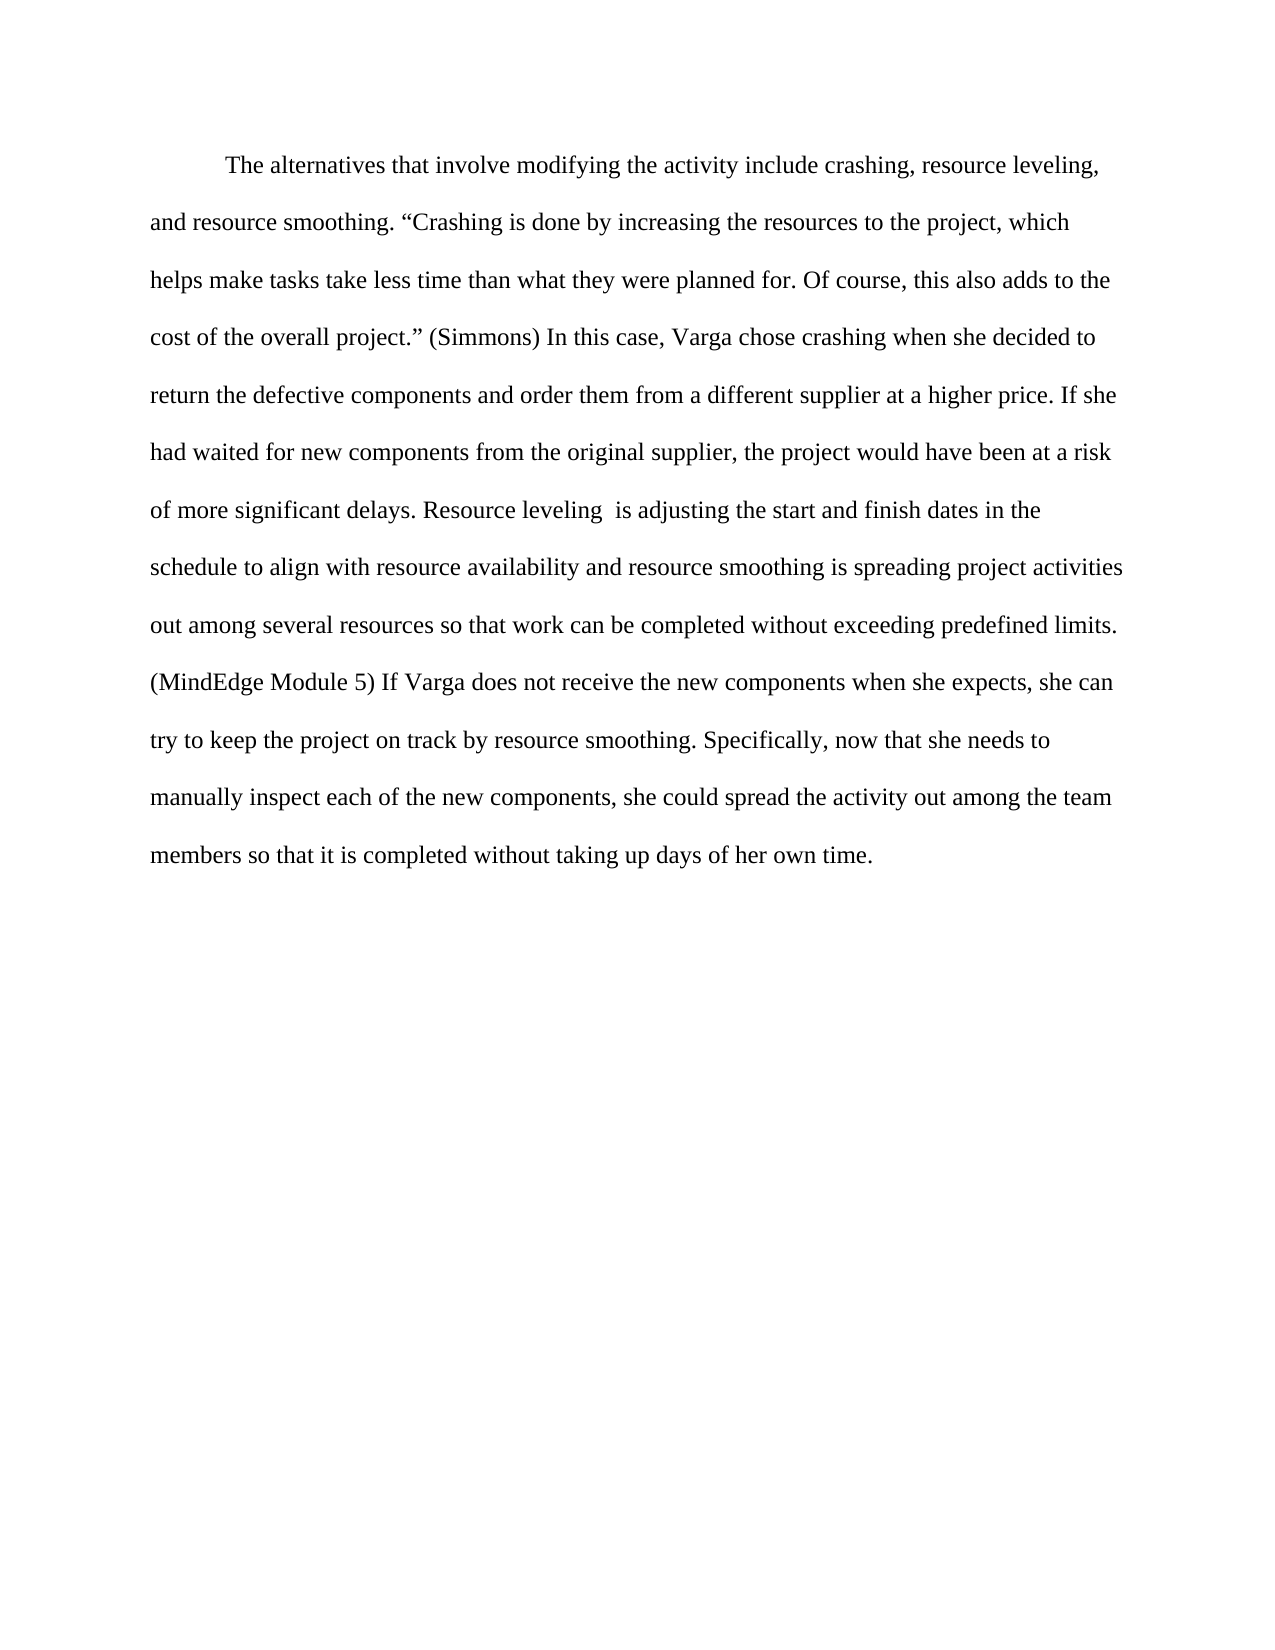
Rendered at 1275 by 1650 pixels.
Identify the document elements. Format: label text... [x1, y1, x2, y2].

text The alternatives that involve modifying the activity include crashing, resource leveling, and resource smoothing. “Crashing is done by increasing the resources to the project, which helps make tasks take less time than what they were planned for. Of course, this also adds to the cost of the overall project.” (Simmons) In this case, Varga chose crashing when she decided to return the defective components and order them from a different supplier at a higher price. If she had waited for new components from the original supplier, the project would have been at a risk of more significant delays. Resource leveling is adjusting the start and finish dates in the schedule to align with resource availability and resource smoothing is spreading project activities out among several resources so that work can be completed without exceeding predefined limits. (MindEdge Module 5) If Varga does not receive the new components when she expects, she can try to keep the project on track by resource smoothing. Specifically, now that she needs to manually inspect each of the new components, she could spread the activity out among the team members so that it is completed without taking up days of her own time. [150, 150, 1125, 869]
